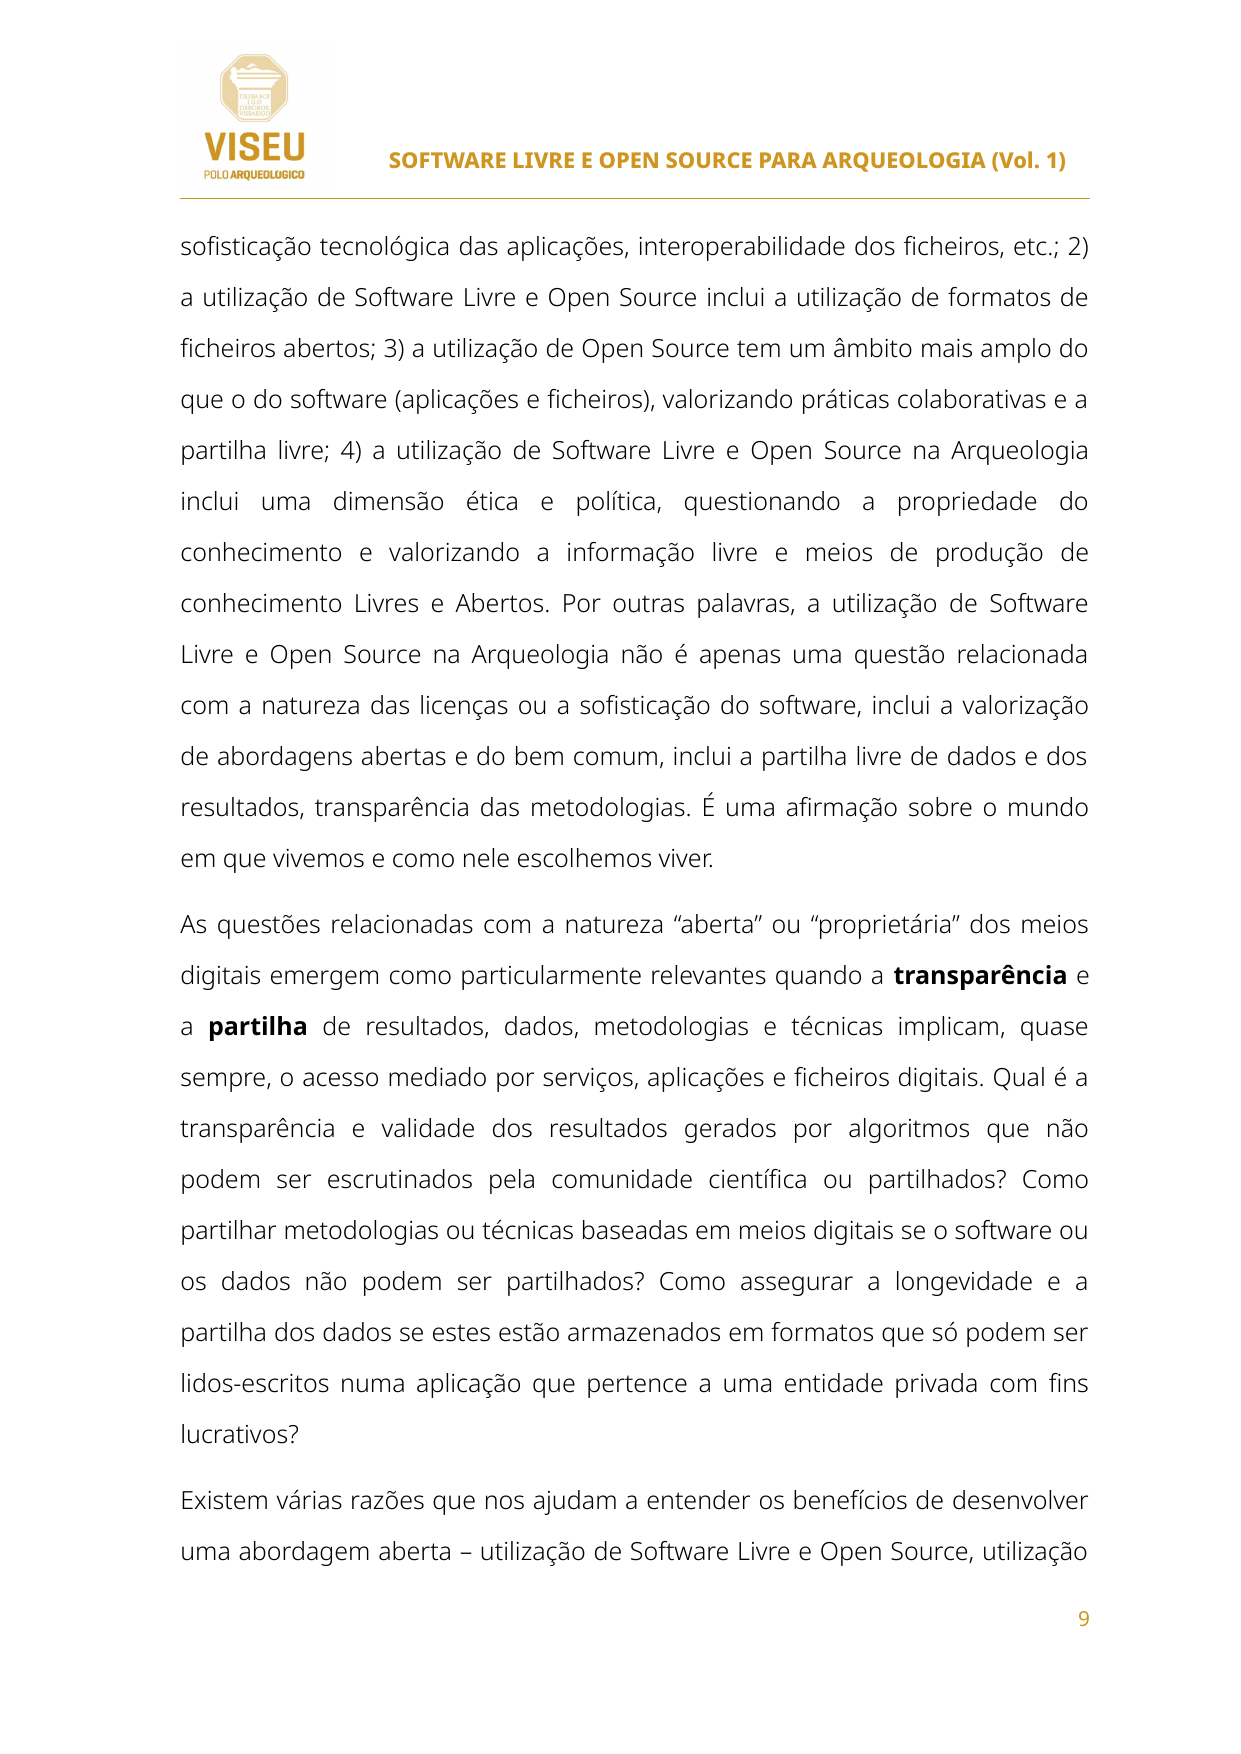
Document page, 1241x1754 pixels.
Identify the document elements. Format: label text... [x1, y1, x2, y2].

text As questões relacionadas com a natureza “aberta” ou “proprietária” dos meios digitais emergem como particularmente relevantes quando a transparência e a partilha de resultados, dados, metodologias e técnicas implicam, quase sempre, o acesso mediado por serviços, aplicações e ficheiros digitais. Qual é a transparência e validade dos resultados gerados por algoritmos que não podem ser escrutinados pela comunidade científica ou partilhados? Como partilhar metodologias ou técnicas baseadas em meios digitais se o software ou os dados não podem ser partilhados? Como assegurar a longevidade e a partilha dos dados se estes estão armazenados em formatos que só podem ser lidos-escritos numa aplicação que pertence a uma entidade privada com fins lucrativos? [180, 906, 1090, 1451]
text sofisticação tecnológica das aplicações, interoperabilidade dos ficheiros, etc.; 2) a utilização de Software Livre e Open Source inclui a utilização de formatos de ficheiros abertos; 3) a utilização de Open Source tem um âmbito mais amplo do que o do software (aplicações e ficheiros), valorizando práticas colaborativas e a partilha livre; 4) a utilização de Software Livre e Open Source na Arqueologia inclui uma dimensão ética e política, questionando a propriedade do conhecimento e valorizando a informação livre e meios de produção de conhecimento Livres e Abertos. Por outras palavras, a utilização de Software Livre e Open Source na Arqueologia não é apenas uma questão relacionada com a natureza das licenças ou a sofisticação do software, inclui a valorização de abordagens abertas e do bem comum, inclui a partilha livre de dados e dos resultados, transparência das metodologias. É uma afirmação sobre o mundo em que vivemos e como nele escolhemos viver. [180, 228, 1090, 875]
text Existem várias razões que nos ajudam a entender os benefícios de desenvolver uma abordagem aberta – utilização de Software Livre e Open Source, utilização [180, 1482, 1090, 1567]
